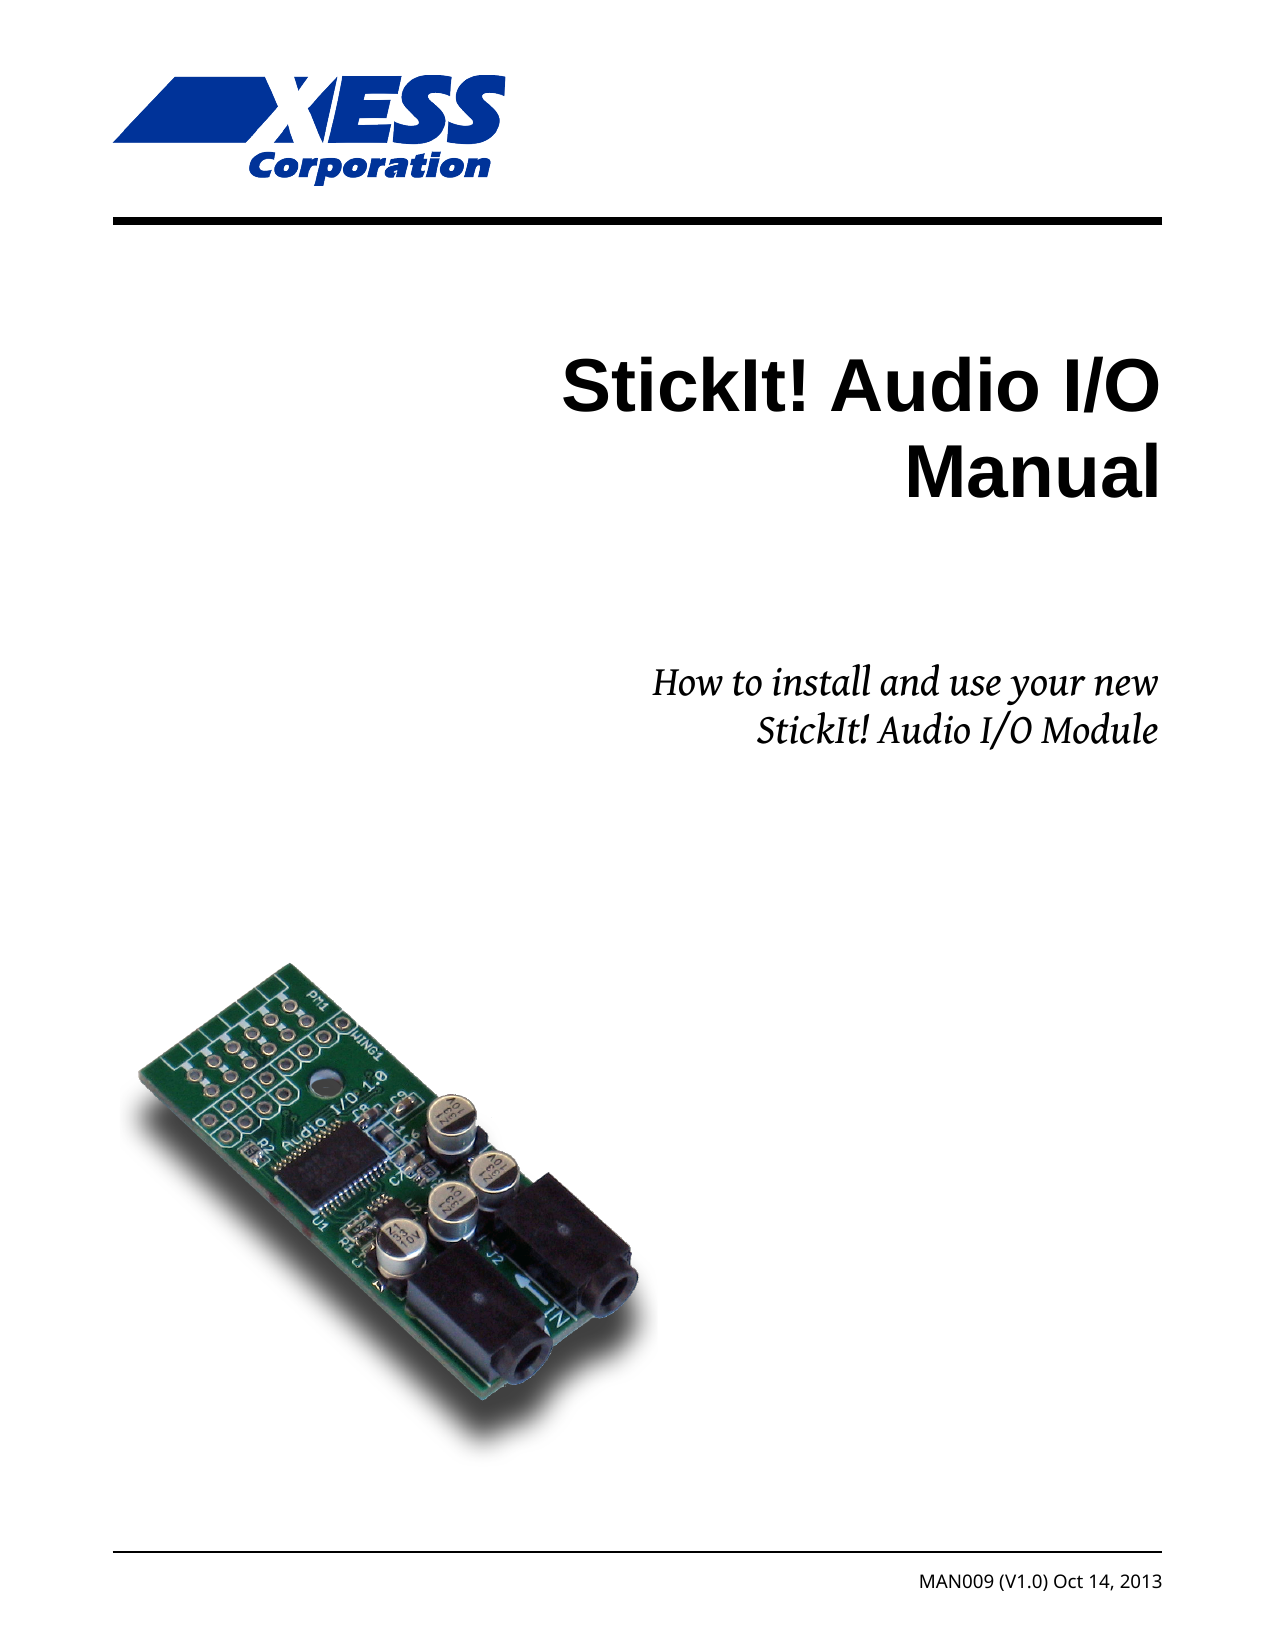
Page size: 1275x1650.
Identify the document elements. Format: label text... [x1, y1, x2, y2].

subtitle How to install and use your new StickIt! Audio I/O Module [112, 658, 1162, 755]
title StickIt! Audio I/O Manual [486, 341, 1162, 514]
picture [112, 75, 506, 186]
picture [119, 947, 658, 1468]
